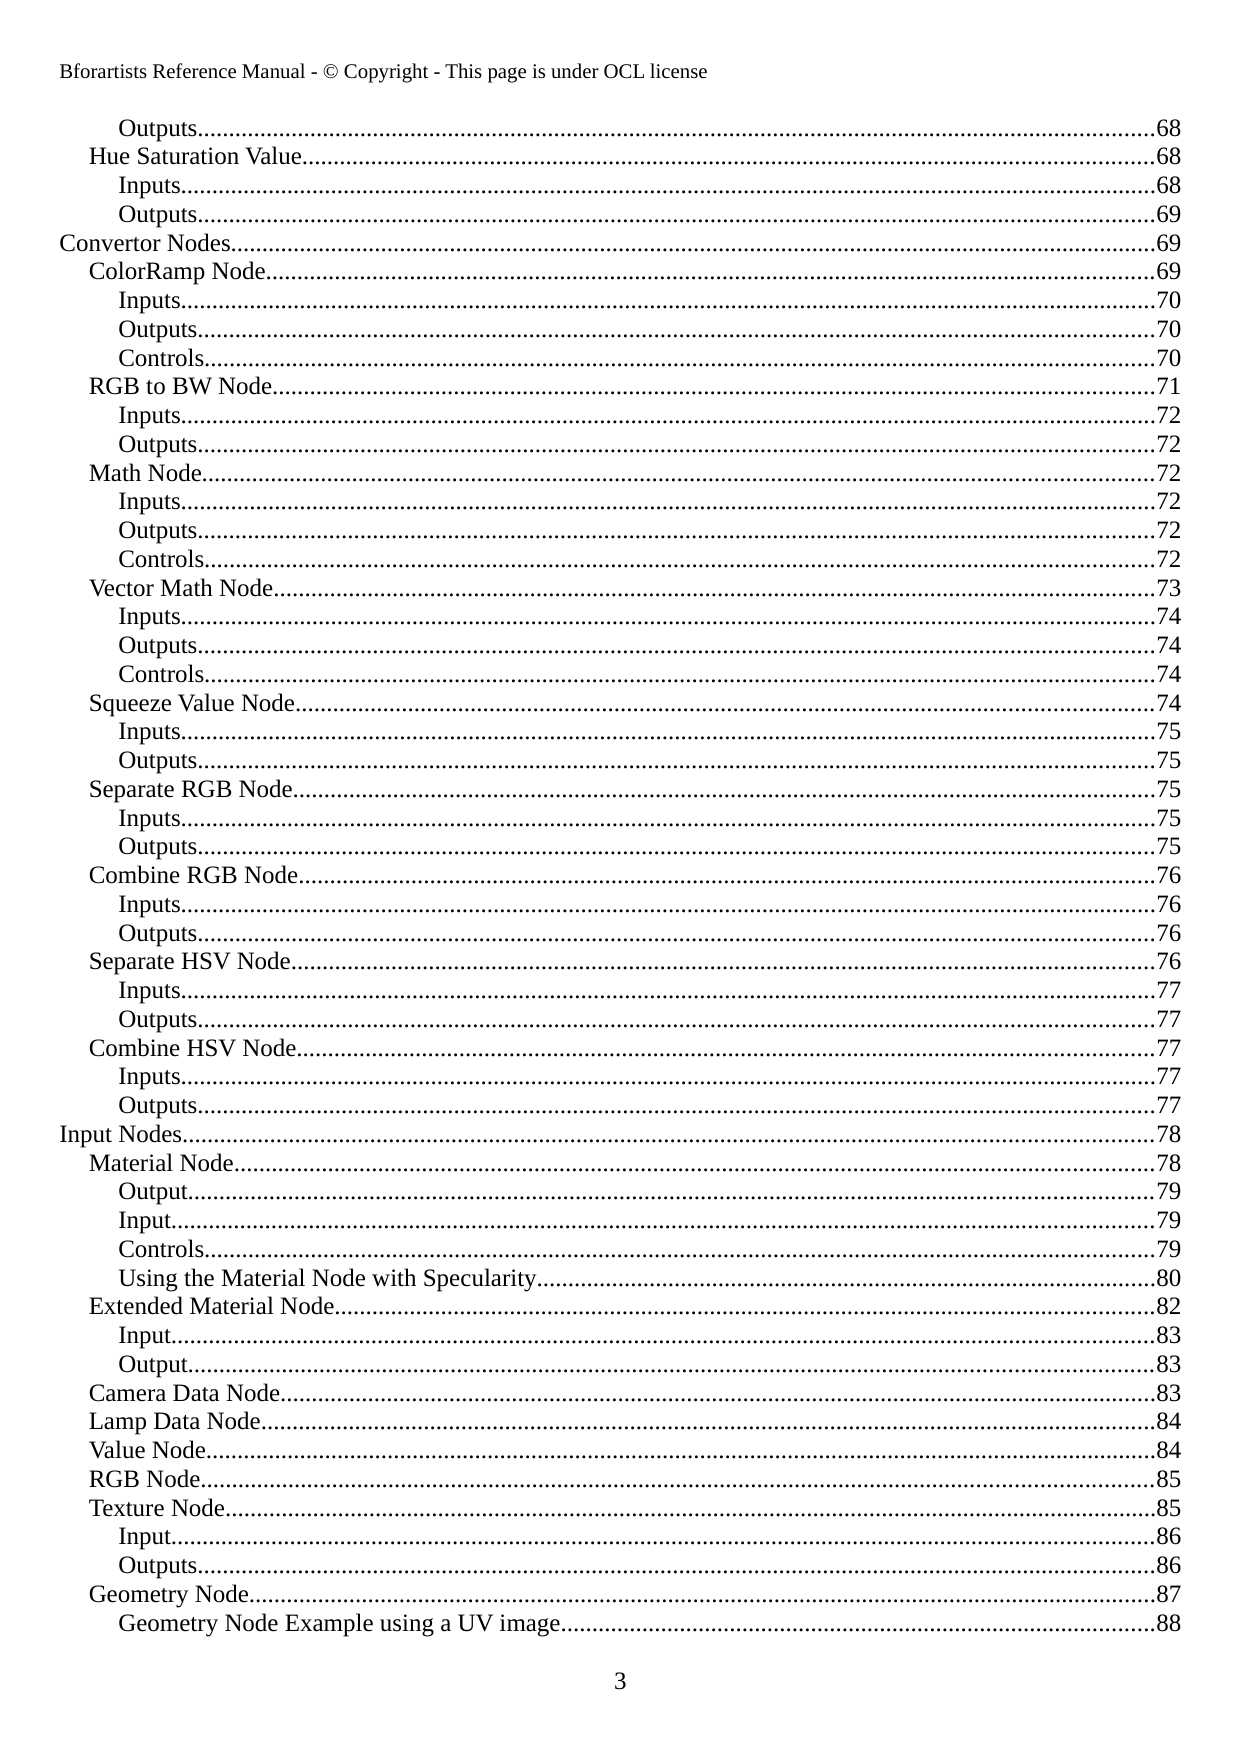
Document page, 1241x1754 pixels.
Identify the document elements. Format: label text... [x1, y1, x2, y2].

text Controls 72 [118, 544, 1181, 573]
text Inputs 70 [118, 285, 1181, 314]
text Squeeze Value Node 74 [88, 688, 1181, 716]
text Outputs 74 [118, 630, 1181, 659]
text Outputs 70 [118, 314, 1181, 343]
text Controls 74 [118, 659, 1181, 688]
text Input 86 [118, 1521, 1181, 1550]
text Material Node 78 [88, 1148, 1181, 1176]
text Inputs 75 [118, 716, 1181, 745]
text Outputs 72 [118, 429, 1181, 458]
text Geometry Node Example using a UV image 88 [118, 1608, 1181, 1636]
text Geometry Node 87 [88, 1579, 1181, 1608]
text Texture Node 85 [88, 1493, 1181, 1521]
text Hue Saturation Value 68 [88, 141, 1181, 170]
text Controls 70 [118, 343, 1181, 371]
text ColorRamp Node 69 [88, 256, 1181, 285]
text Combine HSV Node 77 [88, 1033, 1181, 1061]
text Inputs 75 [118, 803, 1181, 831]
text Inputs 72 [118, 486, 1181, 515]
text Inputs 77 [118, 1061, 1181, 1090]
text Outputs 75 [118, 745, 1181, 774]
text RGB Node 85 [88, 1464, 1181, 1493]
text Separate HSV Node 76 [88, 946, 1181, 975]
text Camera Data Node 83 [88, 1378, 1181, 1406]
text Math Node 72 [88, 458, 1181, 486]
text Outputs 77 [118, 1090, 1181, 1119]
text Inputs 77 [118, 975, 1181, 1004]
text Extended Material Node 82 [88, 1291, 1181, 1320]
text Outputs 72 [118, 515, 1181, 544]
text Inputs 68 [118, 170, 1181, 199]
text Input Nodes 78 [59, 1119, 1181, 1148]
text RGB to BW Node 71 [88, 371, 1181, 400]
text Value Node 84 [88, 1435, 1181, 1464]
text Combine RGB Node 76 [88, 860, 1181, 889]
text Outputs 77 [118, 1004, 1181, 1033]
text Controls 79 [118, 1234, 1181, 1263]
text Outputs 76 [118, 918, 1181, 946]
text Outputs 75 [118, 831, 1181, 860]
text Input 83 [118, 1320, 1181, 1349]
text Output 83 [118, 1349, 1181, 1378]
text Outputs 69 [118, 199, 1181, 228]
text Using the Material Node with Specularity 80 [118, 1263, 1181, 1291]
text Outputs 86 [118, 1550, 1181, 1579]
text Input 79 [118, 1205, 1181, 1234]
text Outputs 68 [118, 113, 1181, 141]
text Convertor Nodes 69 [59, 228, 1181, 256]
text Separate RGB Node 75 [88, 774, 1181, 803]
text Lamp Data Node 84 [88, 1406, 1181, 1435]
text Vector Math Node 73 [88, 573, 1181, 601]
text Inputs 76 [118, 889, 1181, 918]
text Inputs 74 [118, 601, 1181, 630]
text Inputs 72 [118, 400, 1181, 429]
text Output 79 [118, 1176, 1181, 1205]
